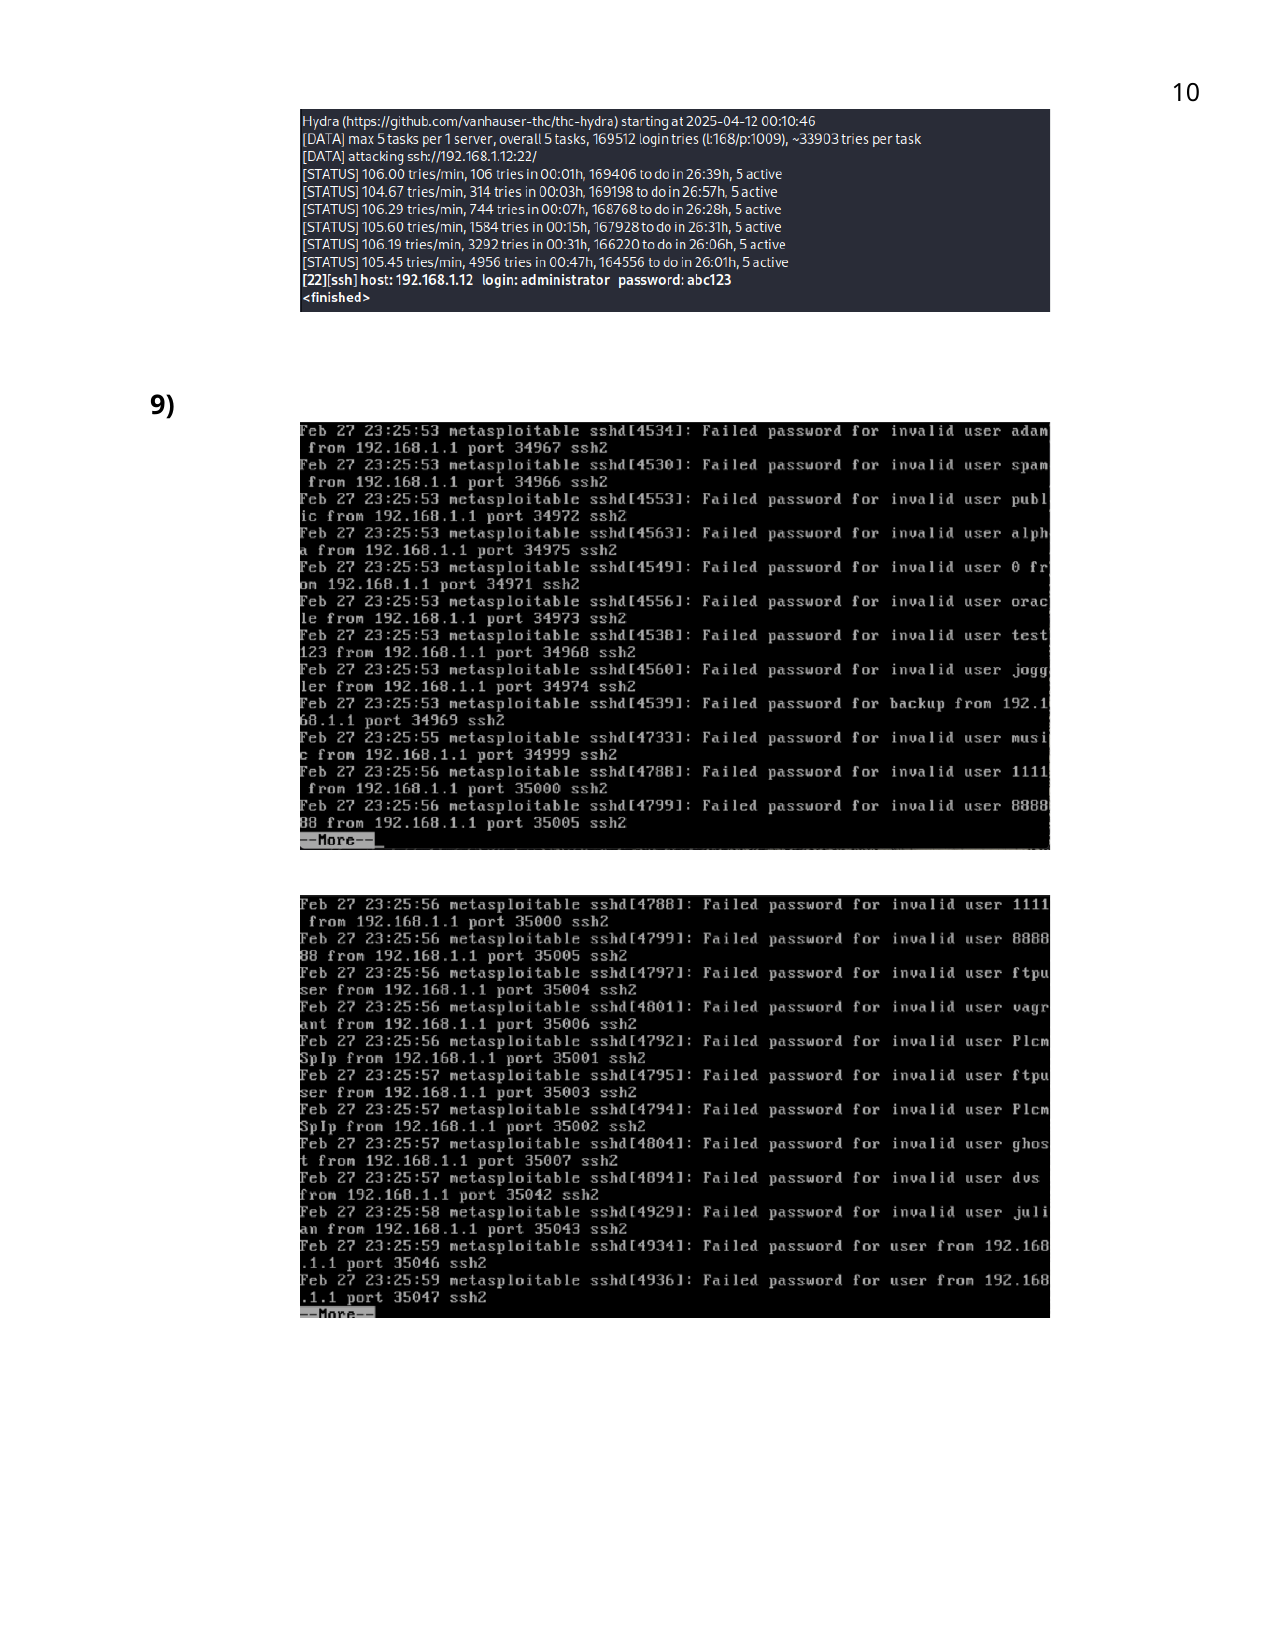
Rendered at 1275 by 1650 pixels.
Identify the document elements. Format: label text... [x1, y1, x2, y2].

text 9) [150, 385, 1200, 422]
picture [300, 109, 1050, 312]
picture [300, 422, 1050, 850]
picture [300, 895, 1050, 1318]
